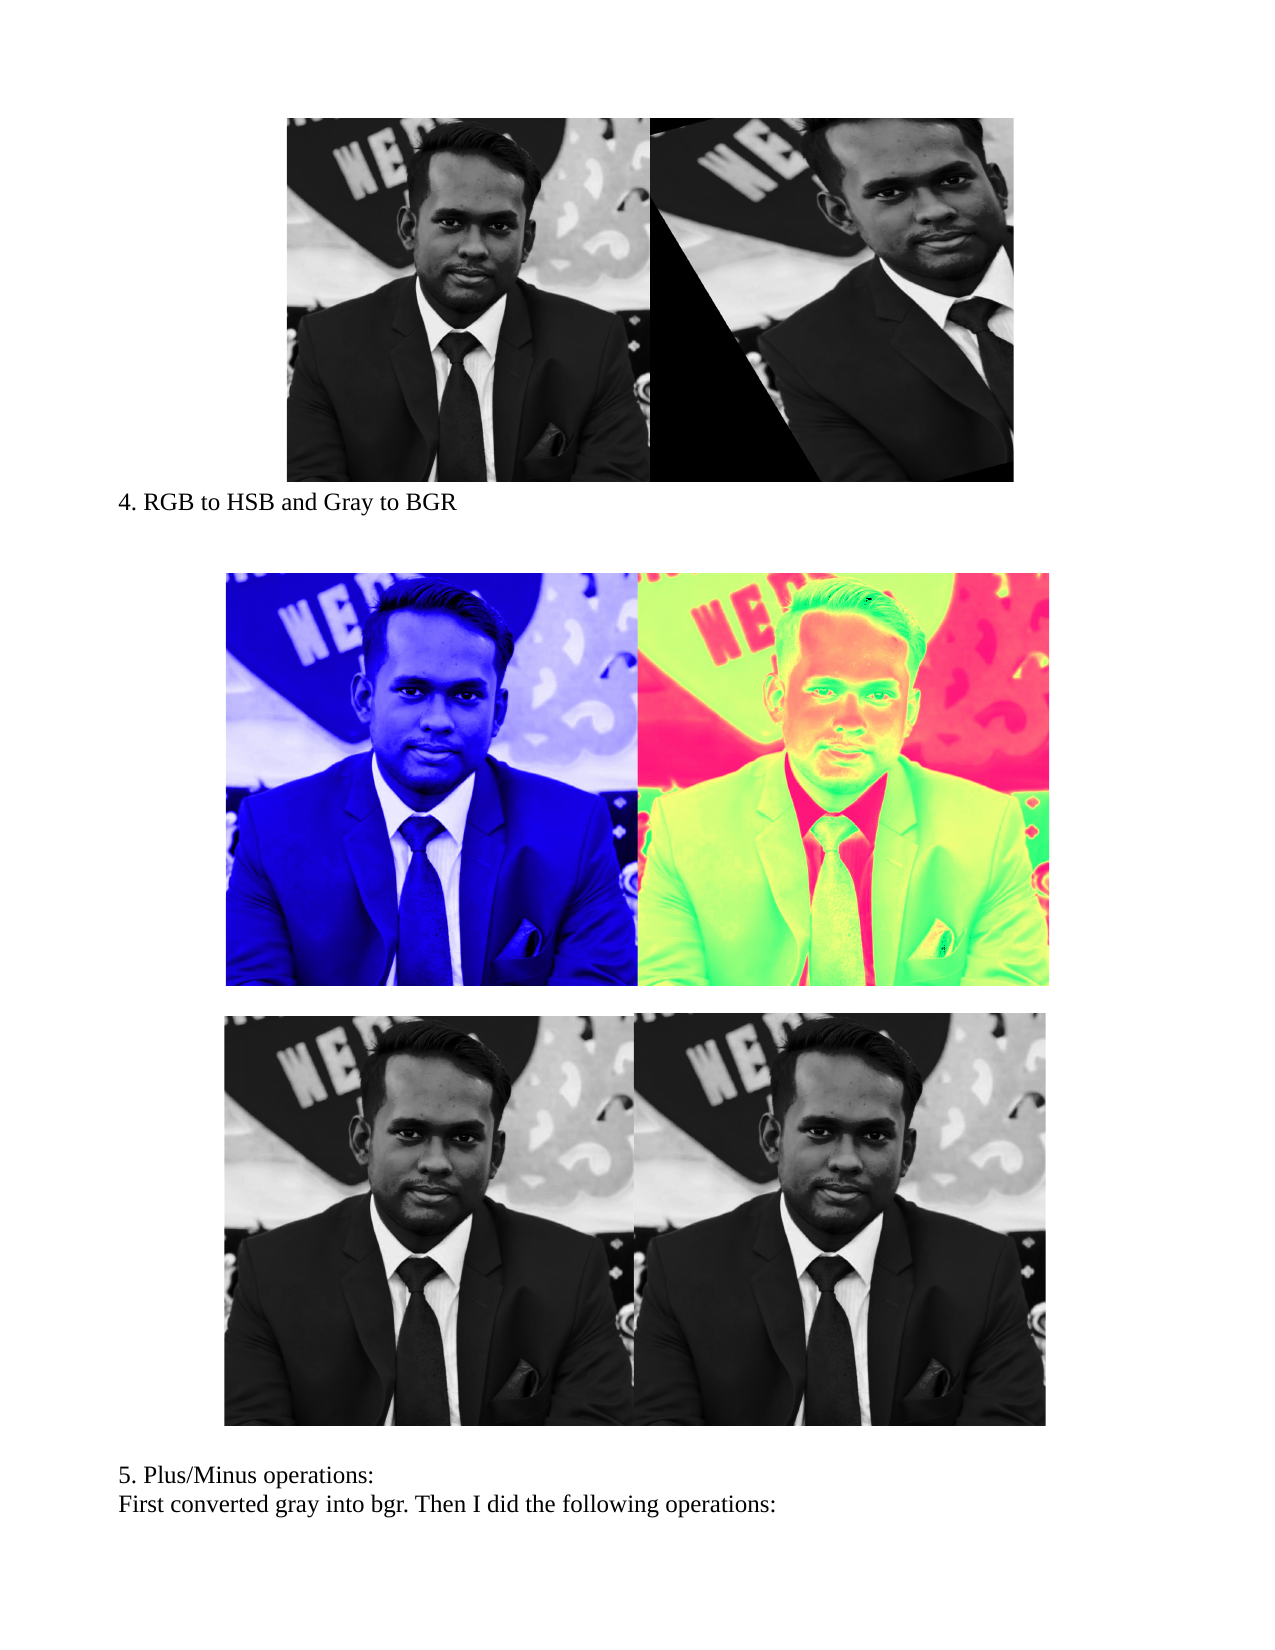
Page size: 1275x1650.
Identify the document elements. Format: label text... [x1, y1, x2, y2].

picture [286, 118, 1014, 482]
text First converted gray into bgr. Then I did the following operations: [118, 1489, 1157, 1517]
picture [225, 573, 1050, 986]
picture [224, 1013, 1046, 1426]
text 4. RGB to HSB and Gray to BGR [118, 487, 1157, 516]
text 5. Plus/Minus operations: [118, 1460, 1157, 1489]
